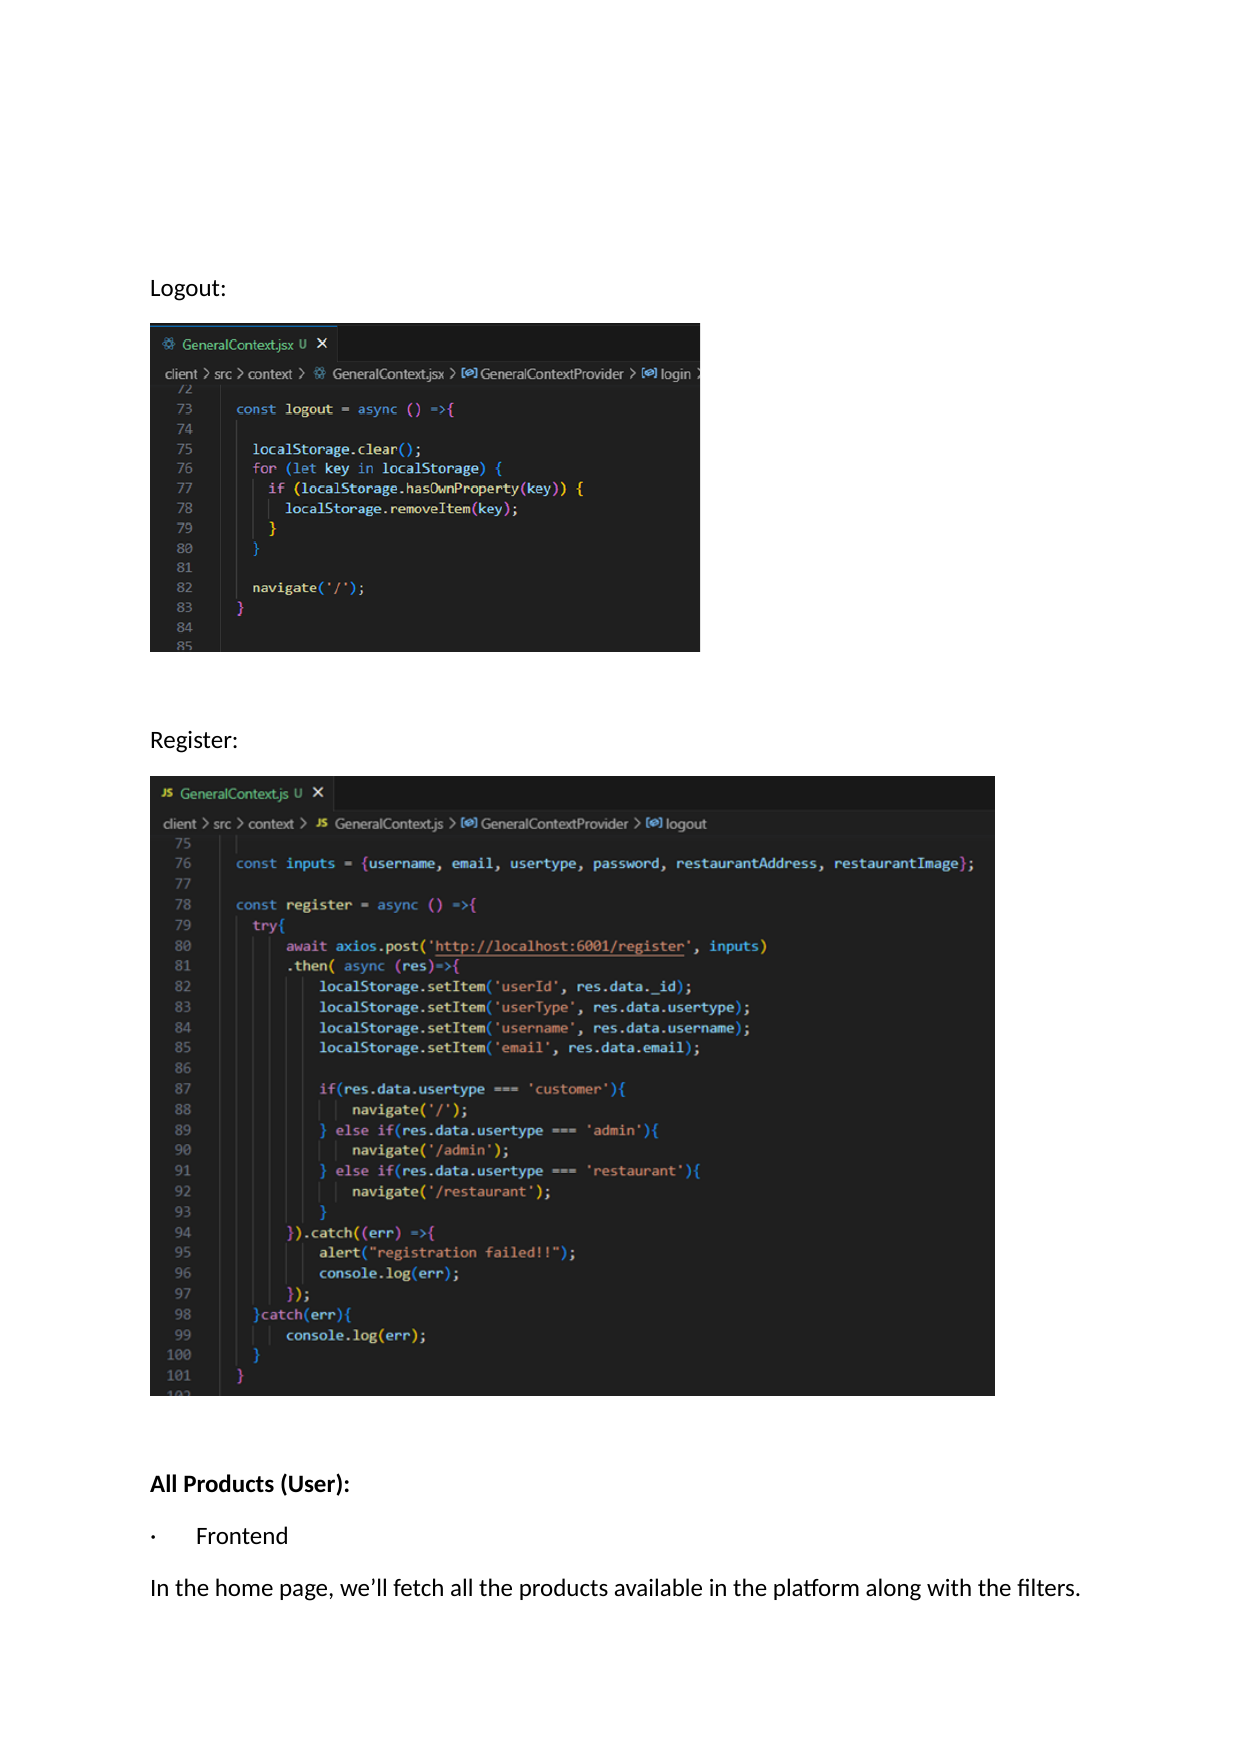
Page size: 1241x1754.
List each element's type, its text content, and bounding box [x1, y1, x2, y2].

text Logout: [150, 272, 1090, 302]
text All Products (User): [150, 1468, 1090, 1499]
text · Frontend [150, 1520, 1090, 1551]
text In the home page, we’ll fetch all the products available in the platform along with the filters. [150, 1572, 1090, 1602]
text Register: [150, 724, 1090, 755]
